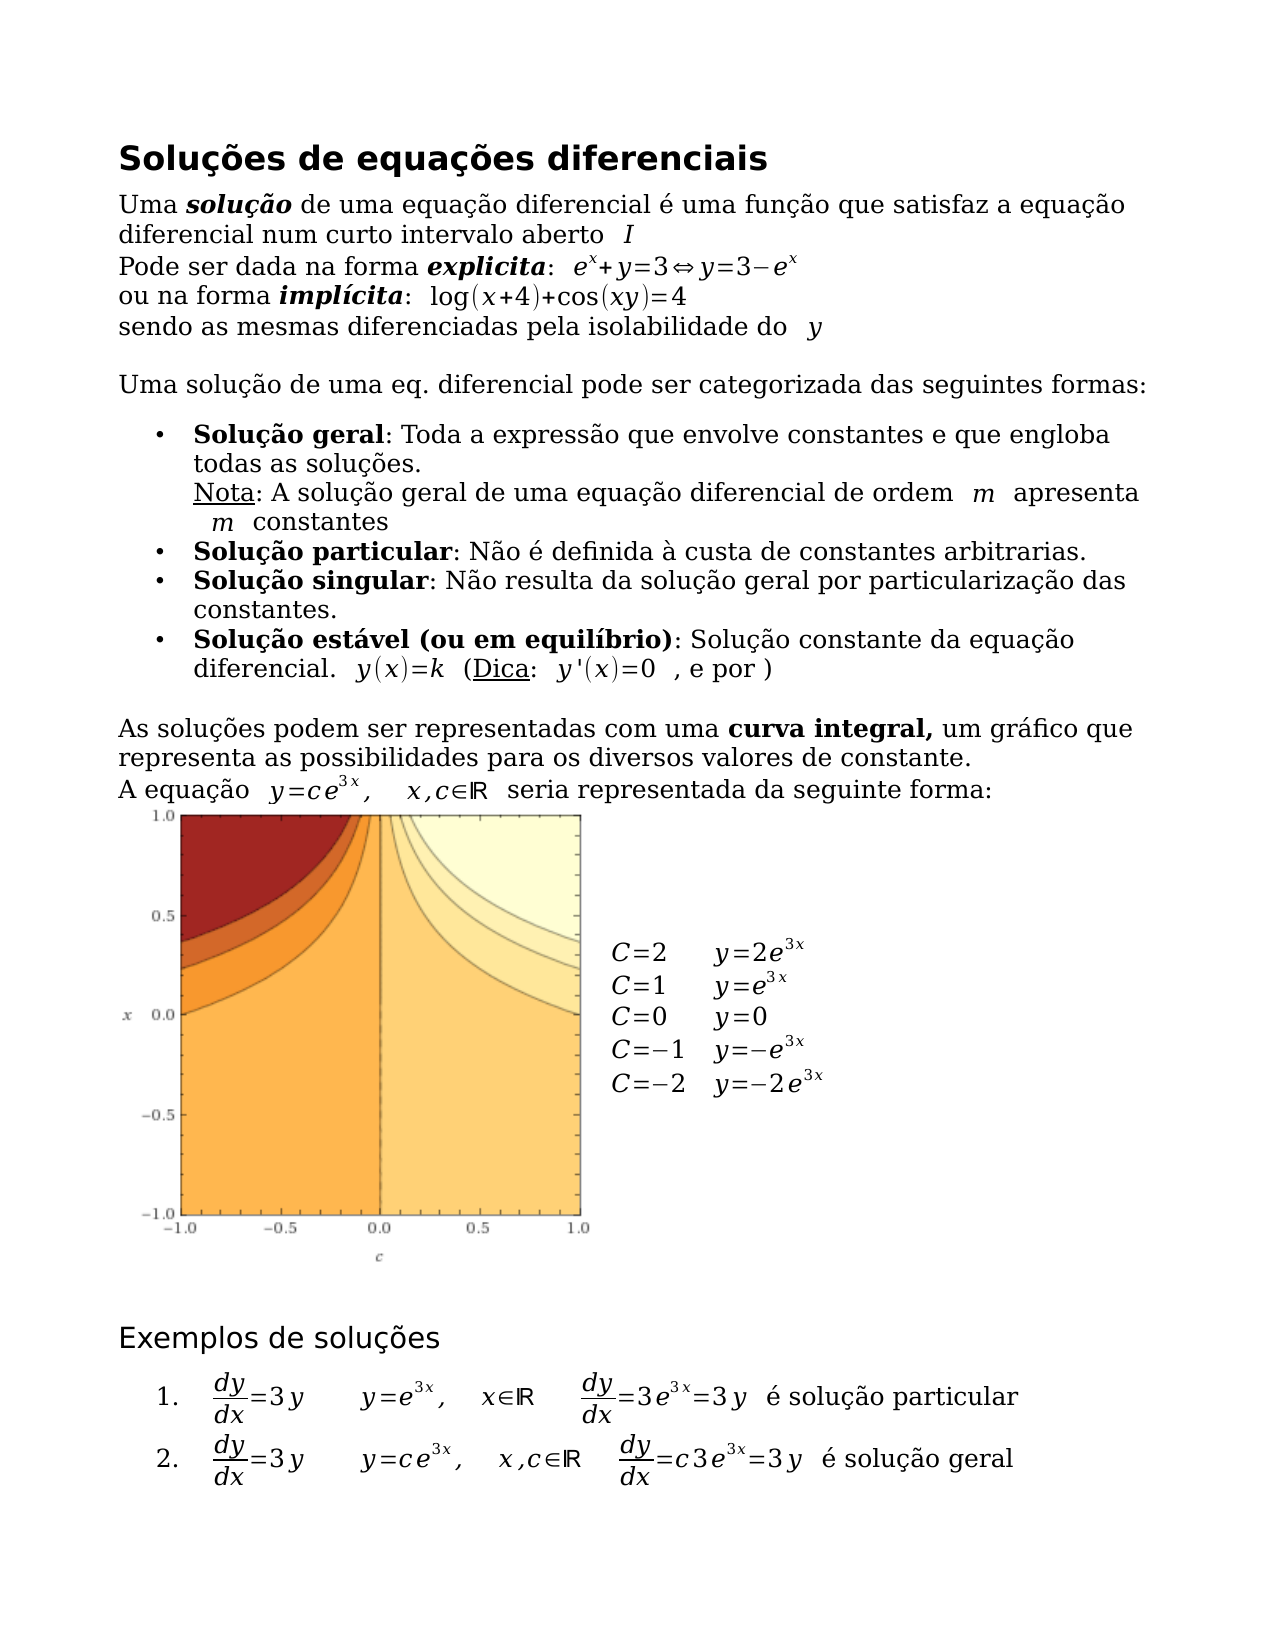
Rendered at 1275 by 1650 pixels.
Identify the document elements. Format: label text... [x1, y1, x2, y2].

text As soluções podem ser representadas com uma curva integral, um gráfico que representa as possibilidades para os diversos valores de constante. [118, 714, 1157, 772]
subtitle Soluções de equações diferenciais [118, 139, 1157, 178]
picture [118, 804, 594, 1268]
list é solução particular [156, 1368, 1157, 1429]
list Nota: A solução geral de uma equação diferencial de ordemapresentaconstantes [156, 478, 1157, 537]
text Uma solução de uma eq. diferencial pode ser categorizada das seguintes formas: [118, 370, 1157, 399]
subtitle Exemplos de soluções [118, 1321, 1157, 1355]
list Solução singular: Não resulta da solução geral por particularização das constantes. [156, 566, 1157, 625]
list é solução geral [156, 1429, 1157, 1491]
text sendo as mesmas diferenciadas pela isolabilidade do [118, 312, 1157, 341]
list Solução geral: Toda a expressão que envolve constantes e que engloba todas as soluções. [156, 420, 1157, 478]
list Solução particular: Não é definida à custa de constantes arbitrarias. [156, 537, 1157, 566]
list Solução estável (ou em equilíbrio): Solução constante da equação diferencial.(Dica:, e por ) [156, 625, 1157, 684]
text A equaçãoseria representada da seguinte forma: [118, 772, 1157, 805]
text Pode ser dada na forma explicita: ou na forma implícita: [118, 249, 1157, 312]
text Uma solução de uma equação diferencial é uma função que satisfaz a equação diferencial num curto intervalo aberto [118, 191, 1157, 249]
